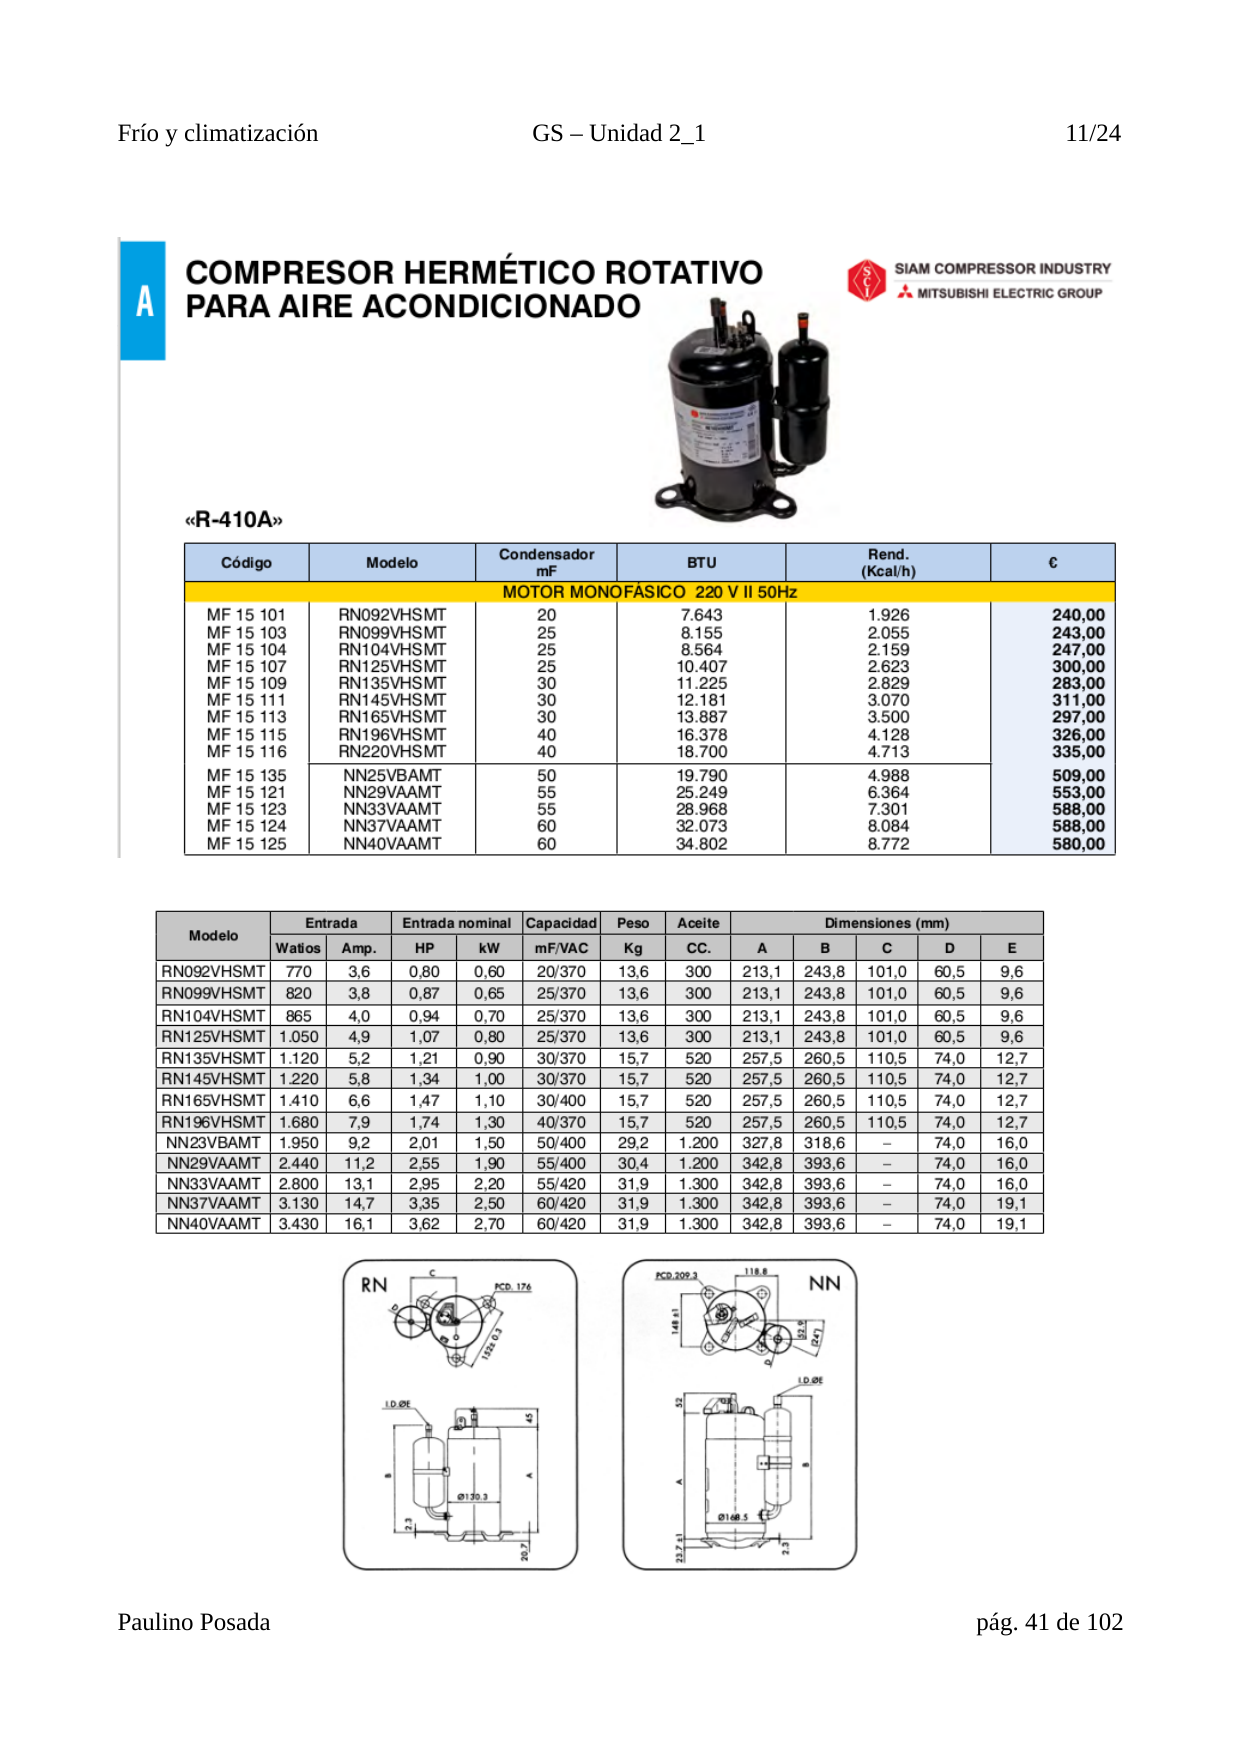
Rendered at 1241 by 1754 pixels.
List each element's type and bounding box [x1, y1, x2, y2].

picture [150, 904, 1051, 1574]
picture [117, 237, 1122, 858]
